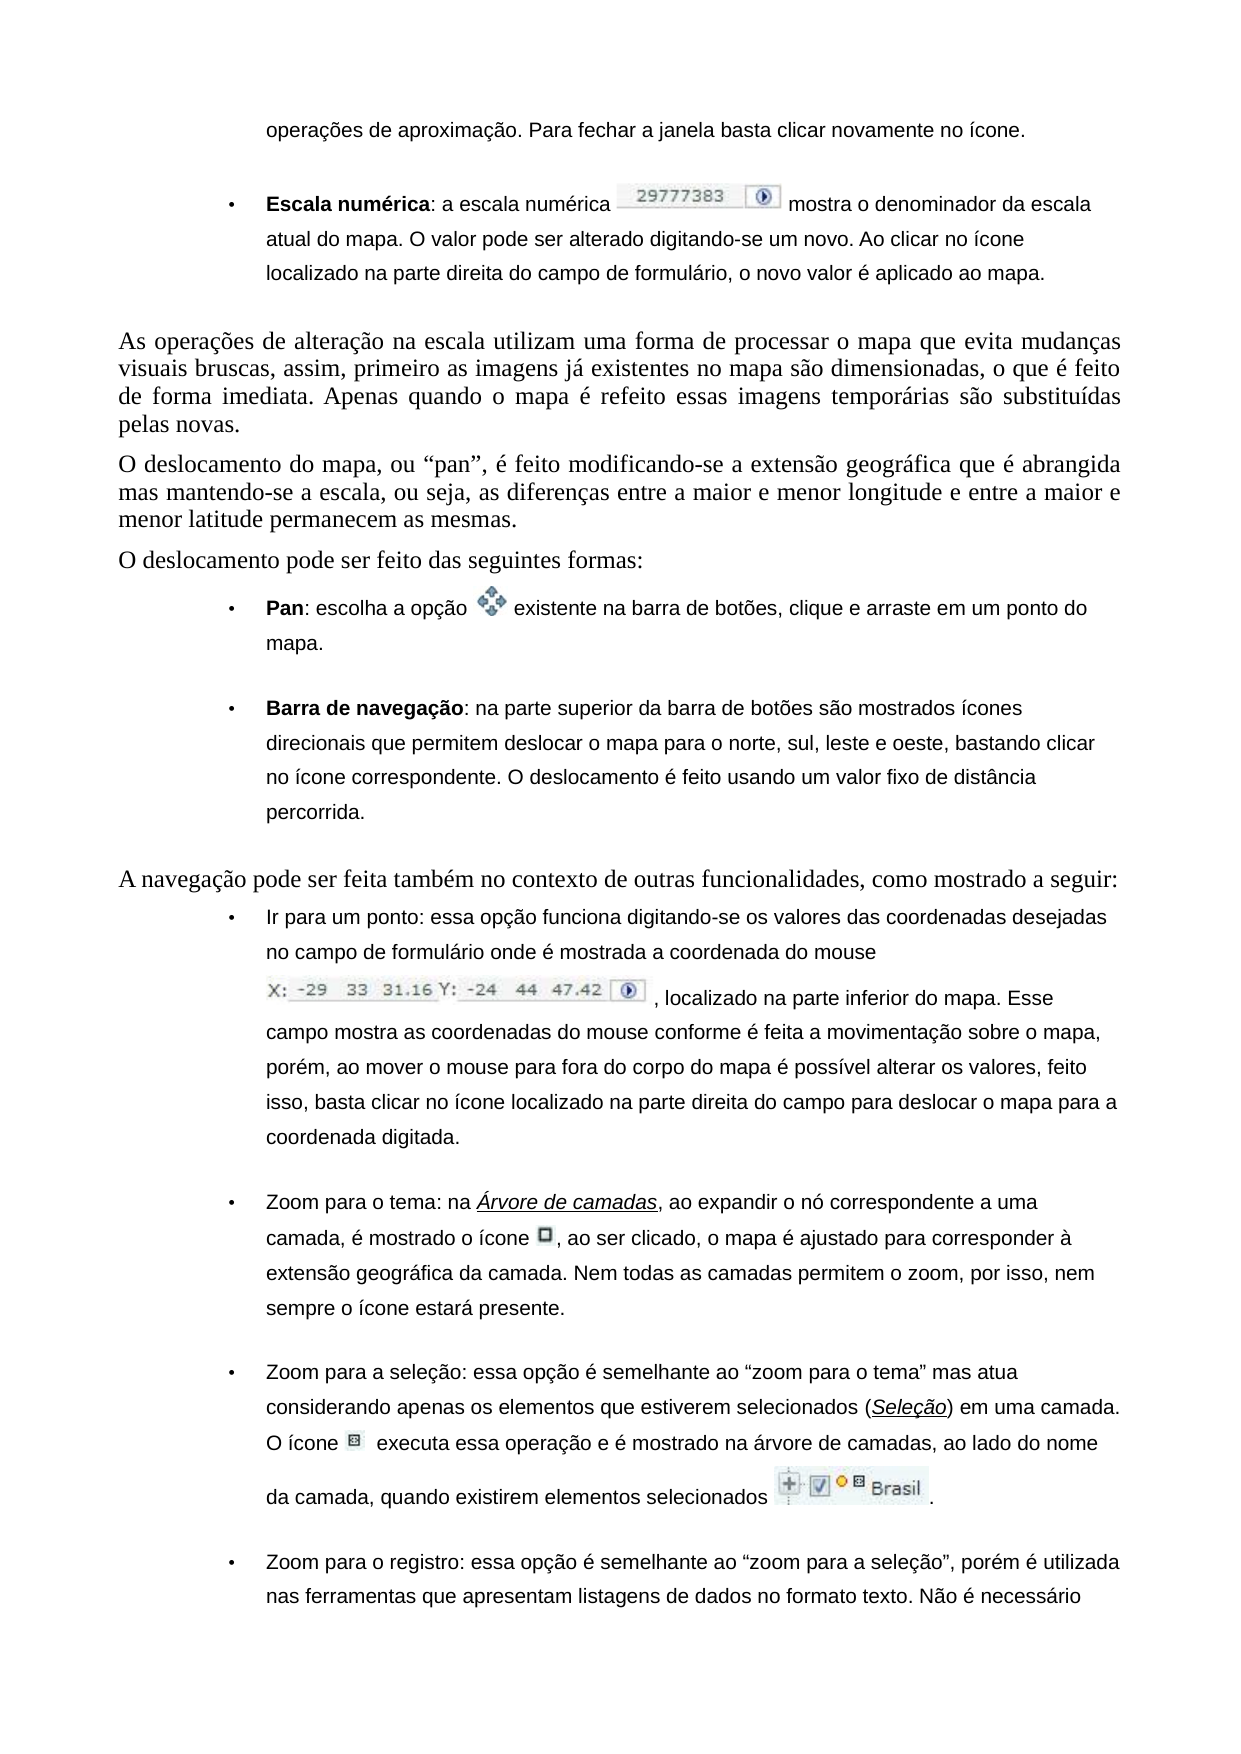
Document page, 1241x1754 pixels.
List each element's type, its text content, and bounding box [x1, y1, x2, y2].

picture [265, 975, 654, 1005]
list operações de aproximação. Para fechar a janela basta clicar novamente no ícone. [228, 118, 1122, 141]
picture [616, 183, 783, 212]
picture [535, 1225, 556, 1246]
list Escala numérica: a escala numérica mostra o denominador da escala atual do mapa. O valor pode ser alterado digitando-se um novo. Ao clicar no ícone localizado na parte direita do campo de formulário, o novo valor é aplicado ao mapa. [228, 183, 1122, 285]
list Pan: escolha a opção existente na barra de botões, clique e arraste em um ponto do mapa. [228, 586, 1122, 654]
list Zoom para o registro: essa opção é semelhante ao “zoom para a seleção”, porém é utilizada nas ferramentas que apresentam listagens de dados no formato texto. Não é necessário [228, 1550, 1122, 1608]
text As operações de alteração na escala utilizam uma forma de processar o mapa que evita mudanças visuais bruscas, assim, primeiro as imagens já existentes no mapa são dimensionadas, o que é feito de forma imediata. Apenas quando o mapa é refeito essas imagens temporárias são substituídas pelas novas. [118, 327, 1122, 438]
picture [344, 1430, 365, 1451]
text O deslocamento do mapa, ou “pan”, é feito modificando-se a extensão geográfica que é abrangida mas mantendo-se a escala, ou seja, as diferenças entre a maior e menor longitude e entre a maior e menor latitude permanecem as mesmas. [118, 450, 1122, 533]
picture [774, 1466, 929, 1505]
list Zoom para o tema: na Árvore de camadas, ao expandir o nó correspondente a uma camada, é mostrado o ícone , ao ser clicado, o mapa é ajustado para corresponder à extensão geográfica da camada. Nem todas as camadas permitem o zoom, por isso, nem sempre o ícone estará presente. [228, 1190, 1122, 1319]
picture [473, 586, 508, 616]
list Zoom para a seleção: essa opção é semelhante ao “zoom para o tema” mas atua considerando apenas os elementos que estiverem selecionados (Seleção) em uma camada. O ícone executa essa operação e é mostrado na árvore de camadas, ao lado do nome da camada, quando existirem elementos selecionados . [228, 1361, 1122, 1509]
list Ir para um ponto: essa opção funciona digitando-se os valores das coordenadas desejadas no campo de formulário onde é mostrada a coordenada do mouse , localizado na parte inferior do mapa. Esse campo mostra as coordenadas do mouse conforme é feita a movimentação sobre o mapa, porém, ao mover o mouse para fora do corpo do mapa é possível alterar os valores, feito isso, basta clicar no ícone localizado na parte direita do campo para deslocar o mapa para a coordenada digitada. [228, 906, 1122, 1148]
text A navegação pode ser feita também no contexto de outras funcionalidades, como mostrado a seguir: [118, 866, 1122, 893]
text O deslocamento pode ser feito das seguintes formas: [118, 546, 1122, 573]
list Barra de navegação: na parte superior da barra de botões são mostrados ícones direcionais que permitem deslocar o mapa para o norte, sul, leste e oeste, bastando clicar no ícone correspondente. O deslocamento é feito usando um valor fixo de distância percorrida. [228, 696, 1122, 824]
